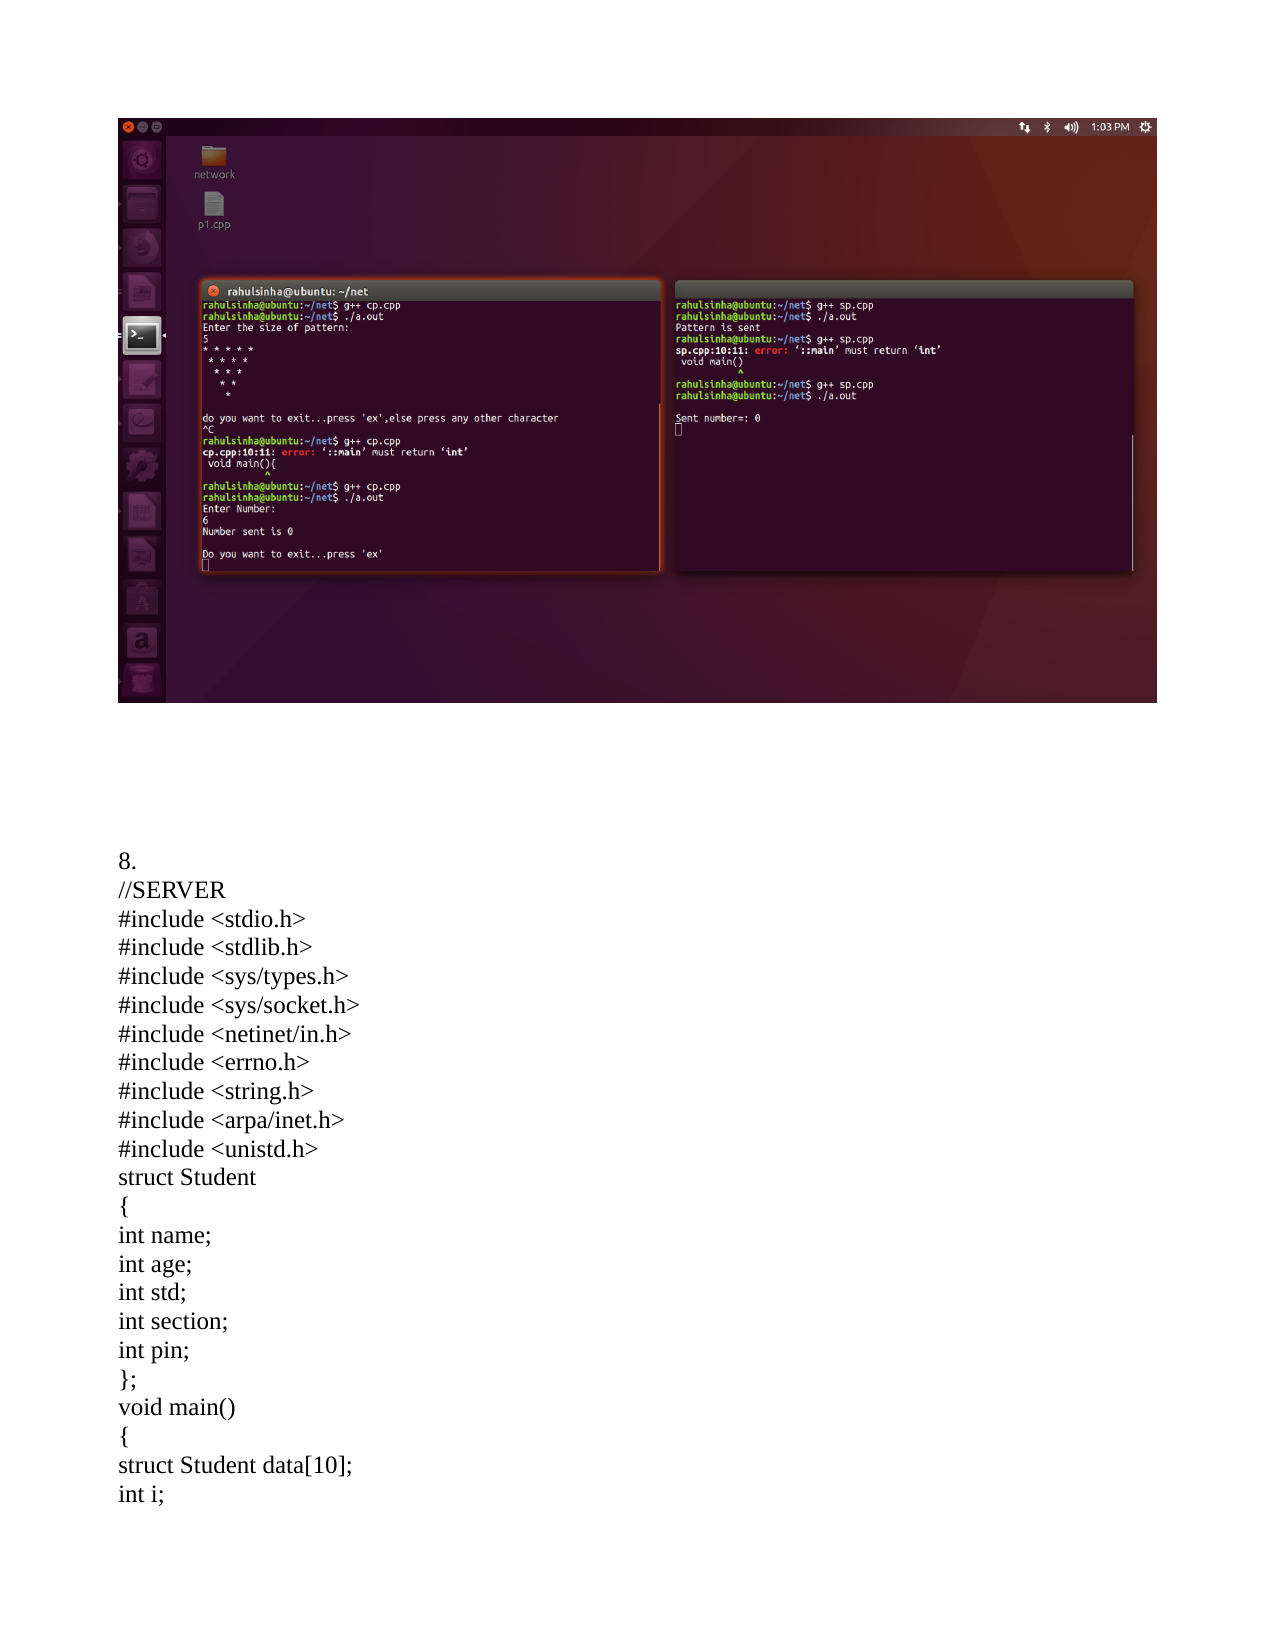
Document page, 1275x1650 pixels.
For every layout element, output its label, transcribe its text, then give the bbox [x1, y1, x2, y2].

text #include <netinet/in.h> [118, 1019, 1157, 1047]
picture [118, 118, 1157, 703]
text #include <errno.h> [118, 1047, 1157, 1076]
text int age; [118, 1249, 1157, 1277]
text #include <unistd.h> [118, 1134, 1157, 1162]
text void main() [118, 1392, 1157, 1421]
text int std; [118, 1277, 1157, 1306]
text 8. [118, 846, 1157, 875]
text int section; [118, 1306, 1157, 1335]
text #include <stdlib.h> [118, 932, 1157, 961]
text //SERVER [118, 875, 1157, 904]
text int i; [118, 1479, 1157, 1507]
text int pin; [118, 1335, 1157, 1364]
text #include <string.h> [118, 1076, 1157, 1105]
text struct Student [118, 1162, 1157, 1191]
text { [118, 1191, 1157, 1220]
text }; [118, 1364, 1157, 1392]
text #include <sys/types.h> [118, 961, 1157, 990]
text { [118, 1421, 1157, 1450]
text int name; [118, 1220, 1157, 1249]
text #include <sys/socket.h> [118, 990, 1157, 1019]
text #include <arpa/inet.h> [118, 1105, 1157, 1134]
text #include <stdio.h> [118, 904, 1157, 932]
text struct Student data[10]; [118, 1450, 1157, 1479]
